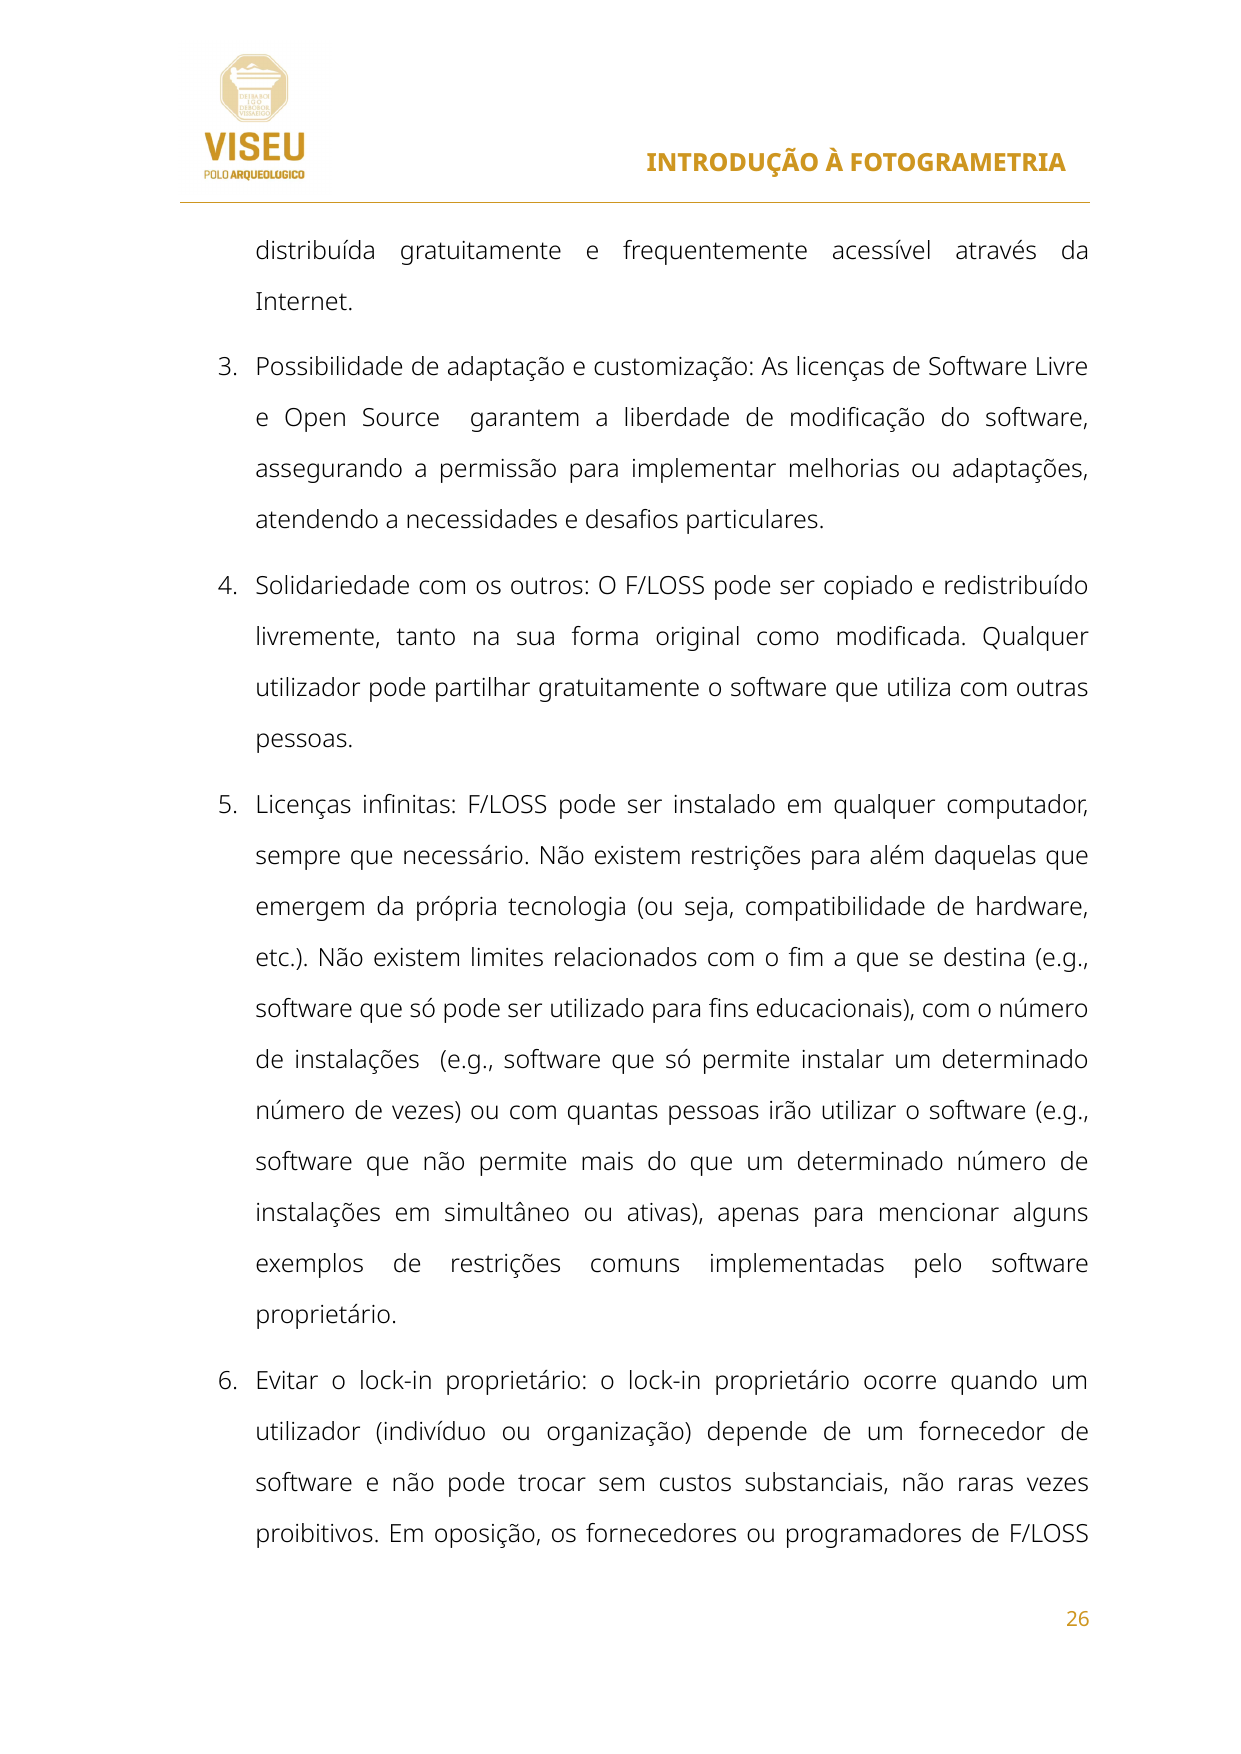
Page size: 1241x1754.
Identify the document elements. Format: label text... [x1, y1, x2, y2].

list Evitar o lock-in proprietário: o lock-in proprietário ocorre quando um utilizador (indivíduo ou organização) depende de um fornecedor de software e não pode trocar sem custos substanciais, não raras vezes proibitivos. Em oposição, os fornecedores ou programadores de F/LOSS [218, 1363, 1090, 1550]
list Possibilidade de adaptação e customização: As licenças de Software Livre e Open Source garantem a liberdade de modificação do software, assegurando a permissão para implementar melhorias ou adaptações, atendendo a necessidades e desafios particulares. [218, 349, 1090, 536]
list Solidariedade com os outros: O F/LOSS pode ser copiado e redistribuído livremente, tanto na sua forma original como modificada. Qualquer utilizador pode partilhar gratuitamente o software que utiliza com outras pessoas. [218, 568, 1090, 755]
list Licenças infinitas: F/LOSS pode ser instalado em qualquer computador, sempre que necessário. Não existem restrições para além daquelas que emergem da própria tecnologia (ou seja, compatibilidade de hardware, etc.). Não existem limites relacionados com o fim a que se destina (e.g., software que só pode ser utilizado para fins educacionais), com o número de instalações (e.g., software que só permite instalar um determinado número de vezes) ou com quantas pessoas irão utilizar o software (e.g., software que não permite mais do que um determinado número de instalações em simultâneo ou ativas), apenas para mencionar alguns exemplos de restrições comuns implementadas pelo software proprietário. [218, 787, 1090, 1331]
list distribuída gratuitamente e frequentemente acessível através da Internet. [218, 232, 1090, 317]
